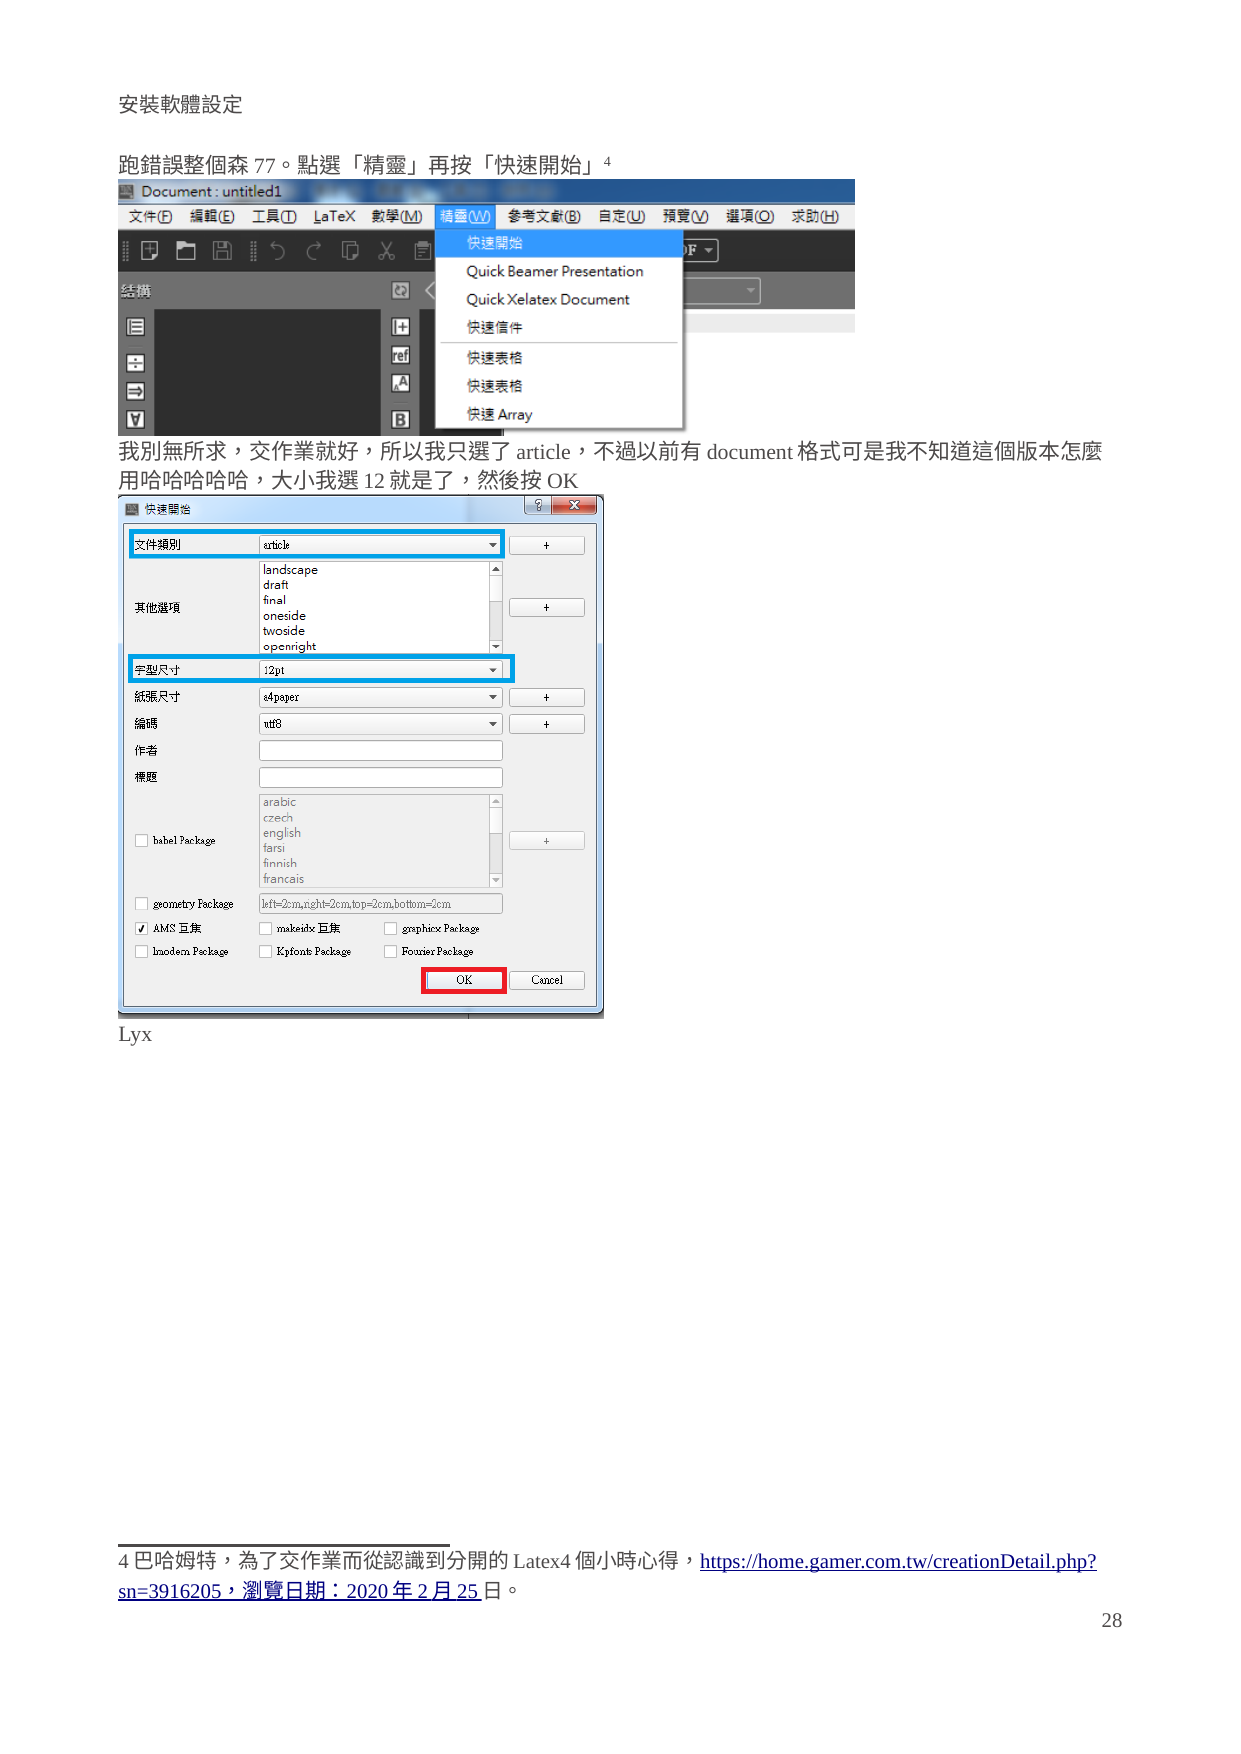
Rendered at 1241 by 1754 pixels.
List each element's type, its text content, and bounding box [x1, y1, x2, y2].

text 巴哈姆特，為了交作業而從認識到分開的Latex4個小時心得，https://home.gamer.com.tw/creationDetail.php?sn=3916205，瀏覽日期：2020年2月25日。 [118, 1546, 1122, 1604]
text Lyx [118, 1018, 1122, 1047]
text 我別無所求，交作業就好，所以我只選了article，不過以前有document格式可是我不知道這個版本怎麼用哈哈哈哈哈，大小我選12就是了，然後按OK [118, 436, 1122, 494]
text 跑錯誤整個森77。點選「精靈」再按「快速開始」 [118, 150, 1122, 179]
